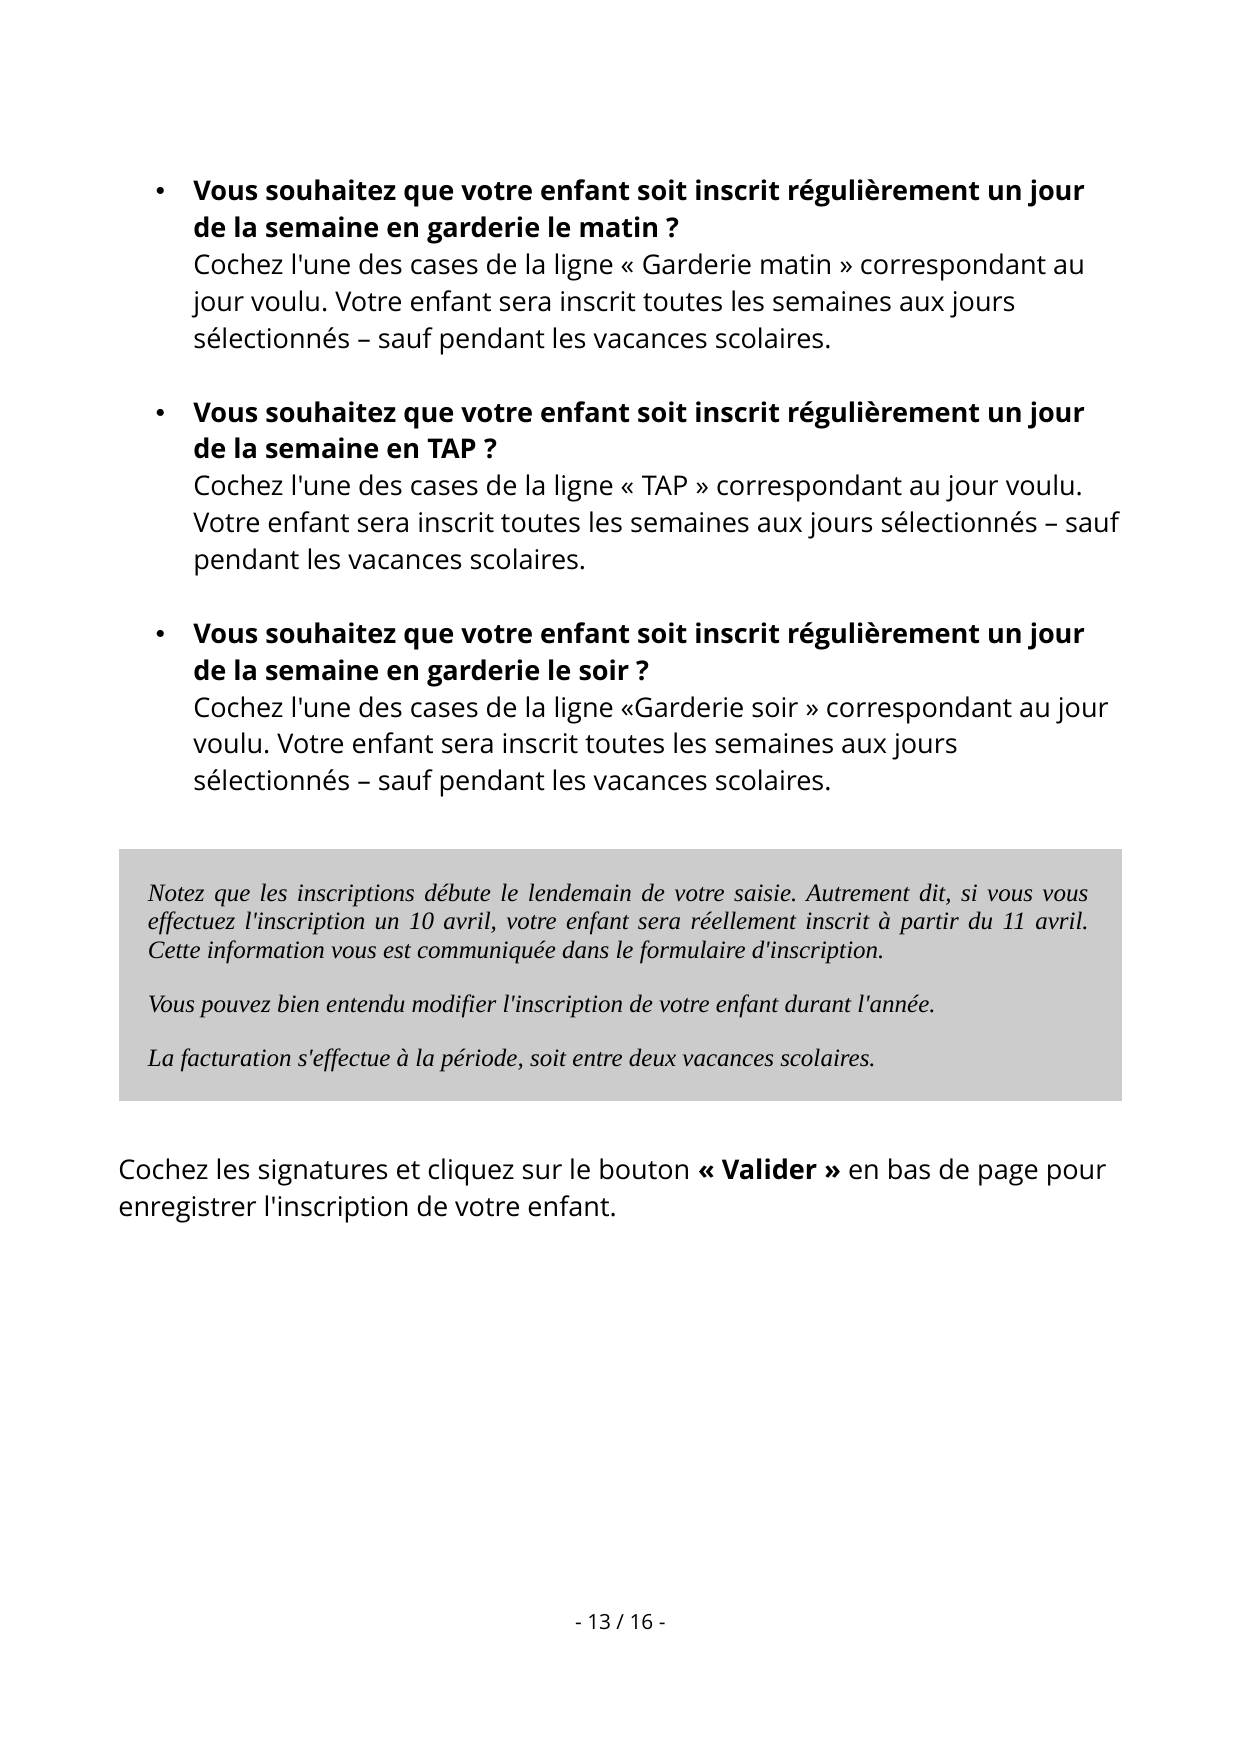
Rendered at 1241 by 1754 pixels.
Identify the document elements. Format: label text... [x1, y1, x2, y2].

list Cochez l'une des cases de la ligne « Garderie matin » correspondant au jour voulu. Votre enfant sera inscrit toutes les semaines aux jours sélectionnés – sauf pendant les vacances scolaires. [156, 246, 1122, 356]
text Notez que les inscriptions débute le lendemain de votre saisie. Autrement dit, si vous vous effectuez l'inscription un 10 avril, votre enfant sera réellement inscrit à partir du 11 avril. Cette information vous est communiquée dans le formulaire d'inscription. [119, 849, 1122, 959]
text La facturation s'effectue à la période, soit entre deux vacances scolaires. [119, 1013, 1122, 1101]
list Vous souhaitez que votre enfant soit inscrit régulièrement un jour de la semaine en garderie le matin ? [156, 172, 1122, 246]
text Cochez les signatures et cliquez sur le bouton « Valider » en bas de page pour enregistrer l'inscription de votre enfant. [118, 1150, 1122, 1224]
list Cochez l'une des cases de la ligne « TAP » correspondant au jour voulu. Votre enfant sera inscrit toutes les semaines aux jours sélectionnés – sauf pendant les vacances scolaires. [156, 467, 1122, 577]
list Cochez l'une des cases de la ligne «Garderie soir » correspondant au jour voulu. Votre enfant sera inscrit toutes les semaines aux jours sélectionnés – sauf pendant les vacances scolaires. [156, 688, 1122, 799]
text Vous pouvez bien entendu modifier l'inscription de votre enfant durant l'année. [119, 959, 1122, 1013]
list Vous souhaitez que votre enfant soit inscrit régulièrement un jour de la semaine en TAP ? [156, 393, 1122, 467]
list Vous souhaitez que votre enfant soit inscrit régulièrement un jour de la semaine en garderie le soir ? [156, 614, 1122, 688]
